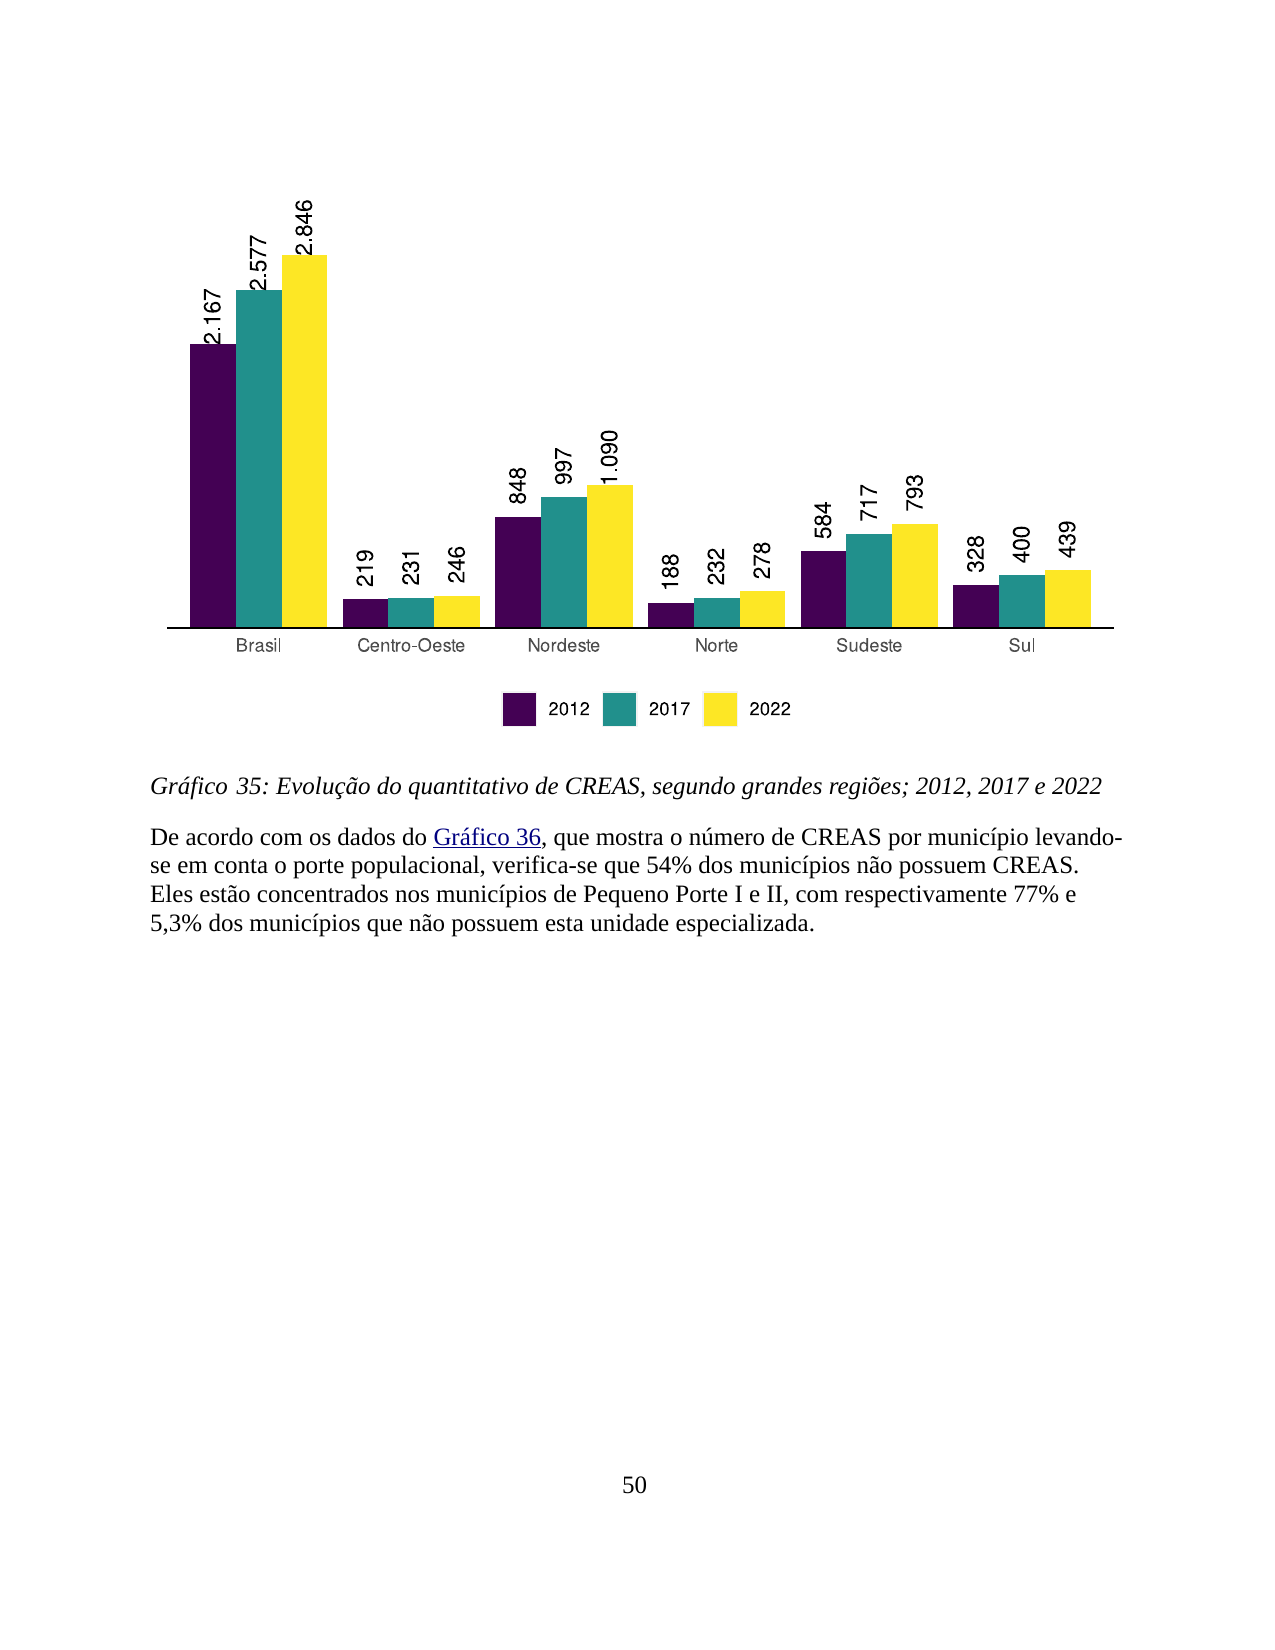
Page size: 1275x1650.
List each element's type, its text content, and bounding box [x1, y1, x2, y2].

table_header Gráfico 35: Evolução do quantitativo de CREAS, segundo grandes regiões; 2012, 2017 e 2022 [150, 751, 1125, 813]
text De acordo com os dados do Gráfico 36, que mostra o número de CREAS por município levando-se em conta o porte populacional, verifica-se que 54% dos municípios não possuem CREAS. Eles estão concentrados nos municípios de Pequeno Porte I e II, com respectivamente 77% e 5,3% dos municípios que não possuem esta unidade especializada. [150, 822, 1125, 937]
